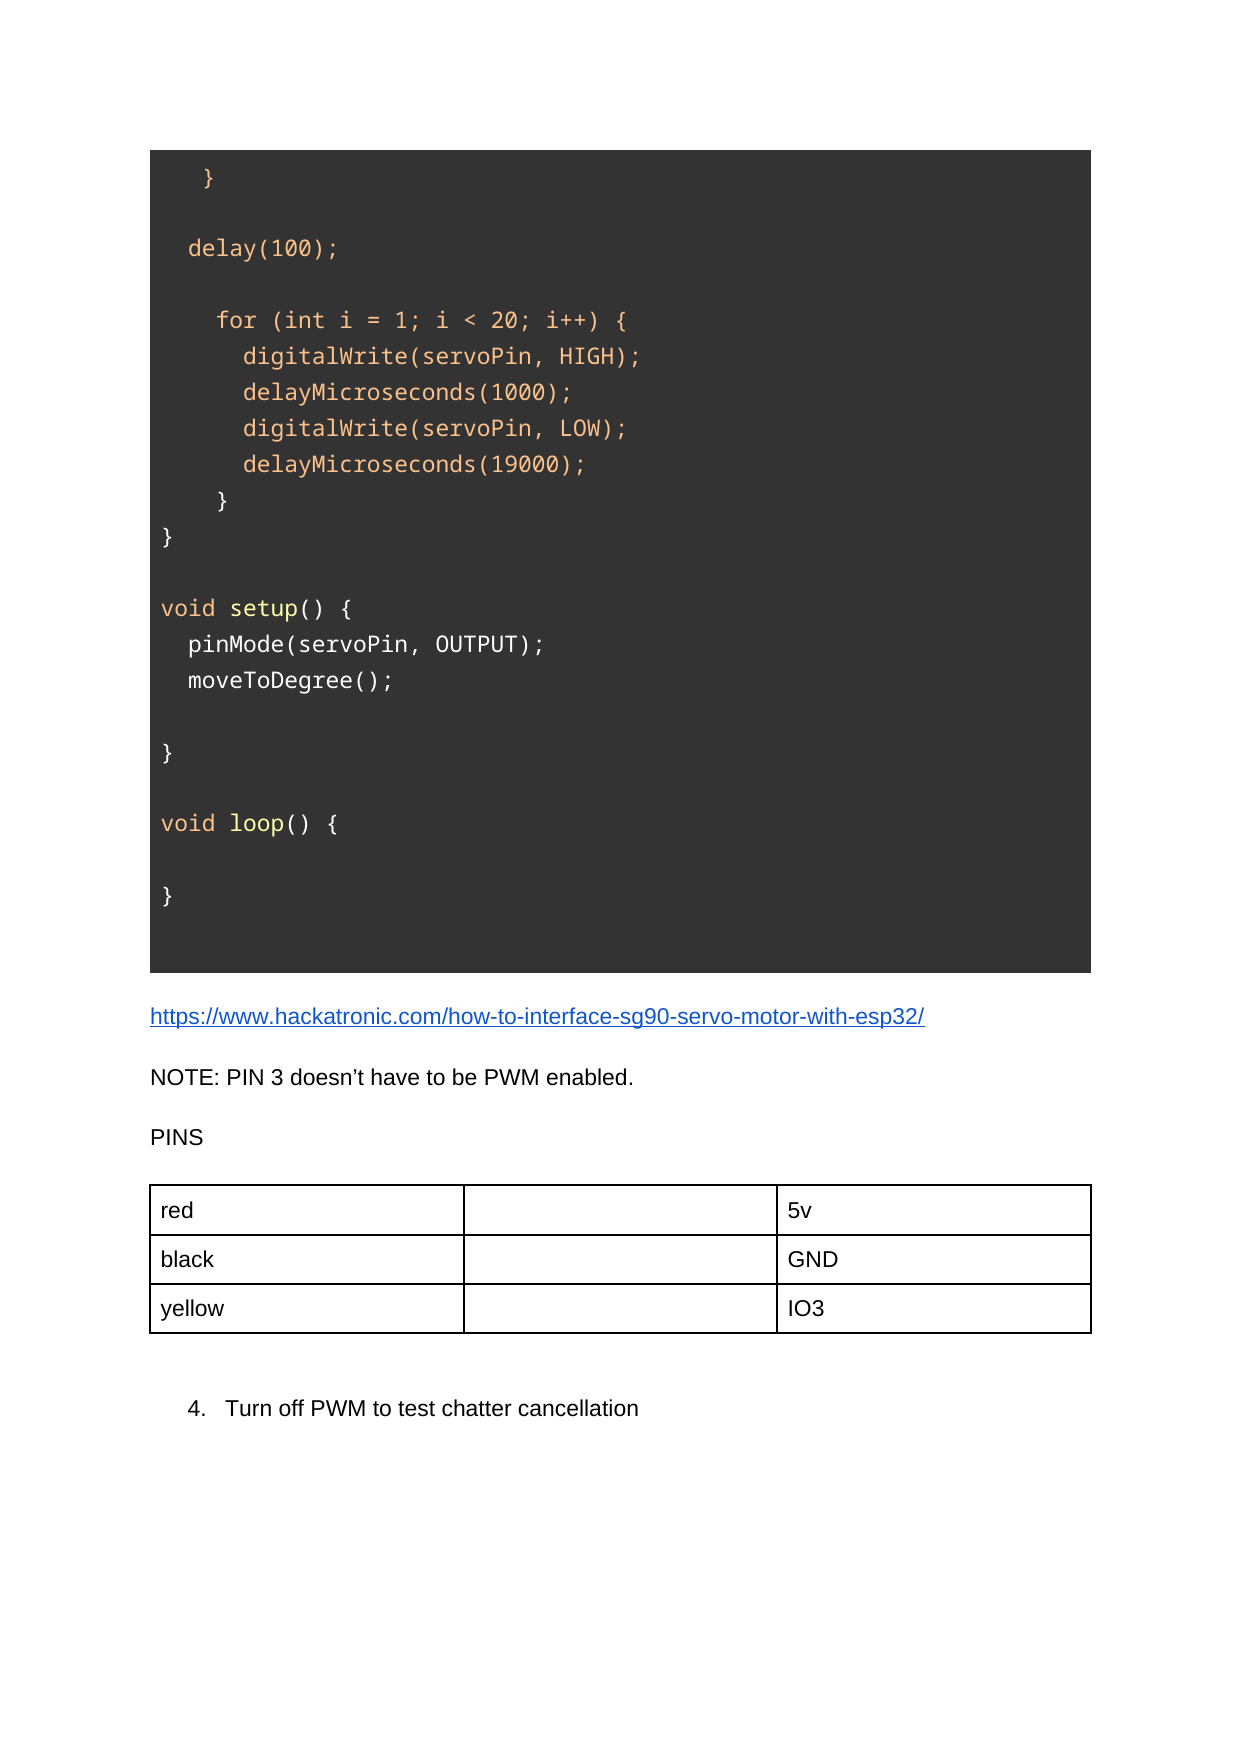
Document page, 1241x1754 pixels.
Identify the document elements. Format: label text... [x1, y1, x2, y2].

table_header } delay(100); for (int i = 1; i < 20; i++) { digitalWrite(servoPin, HIGH); delayMicroseconds(1000); digitalWrite(servoPin, LOW); delayMicroseconds(19000); } } void setup() { pinMode(servoPin, OUTPUT); moveToDegree(); } void loop() { } [150, 150, 1091, 921]
table_cell yellow [151, 1285, 463, 1332]
table_cell [465, 1236, 776, 1283]
table_cell [150, 921, 1091, 973]
table_cell IO3 [778, 1285, 1090, 1332]
table_header [465, 1186, 776, 1234]
text PINS [150, 1124, 1090, 1150]
text NOTE: PIN 3 doesn’t have to be PWM enabled. [150, 1063, 1090, 1090]
table_cell [465, 1285, 776, 1332]
text https://www.hackatronic.com/how-to-interface-sg90-servo-motor-with-esp32/ [150, 1003, 1090, 1029]
table_header 5v [778, 1186, 1090, 1234]
table_cell black [151, 1236, 463, 1283]
table_cell GND [778, 1236, 1090, 1283]
list Turn off PWM to test chatter cancellation [187, 1395, 1090, 1421]
table_header red [151, 1186, 463, 1234]
